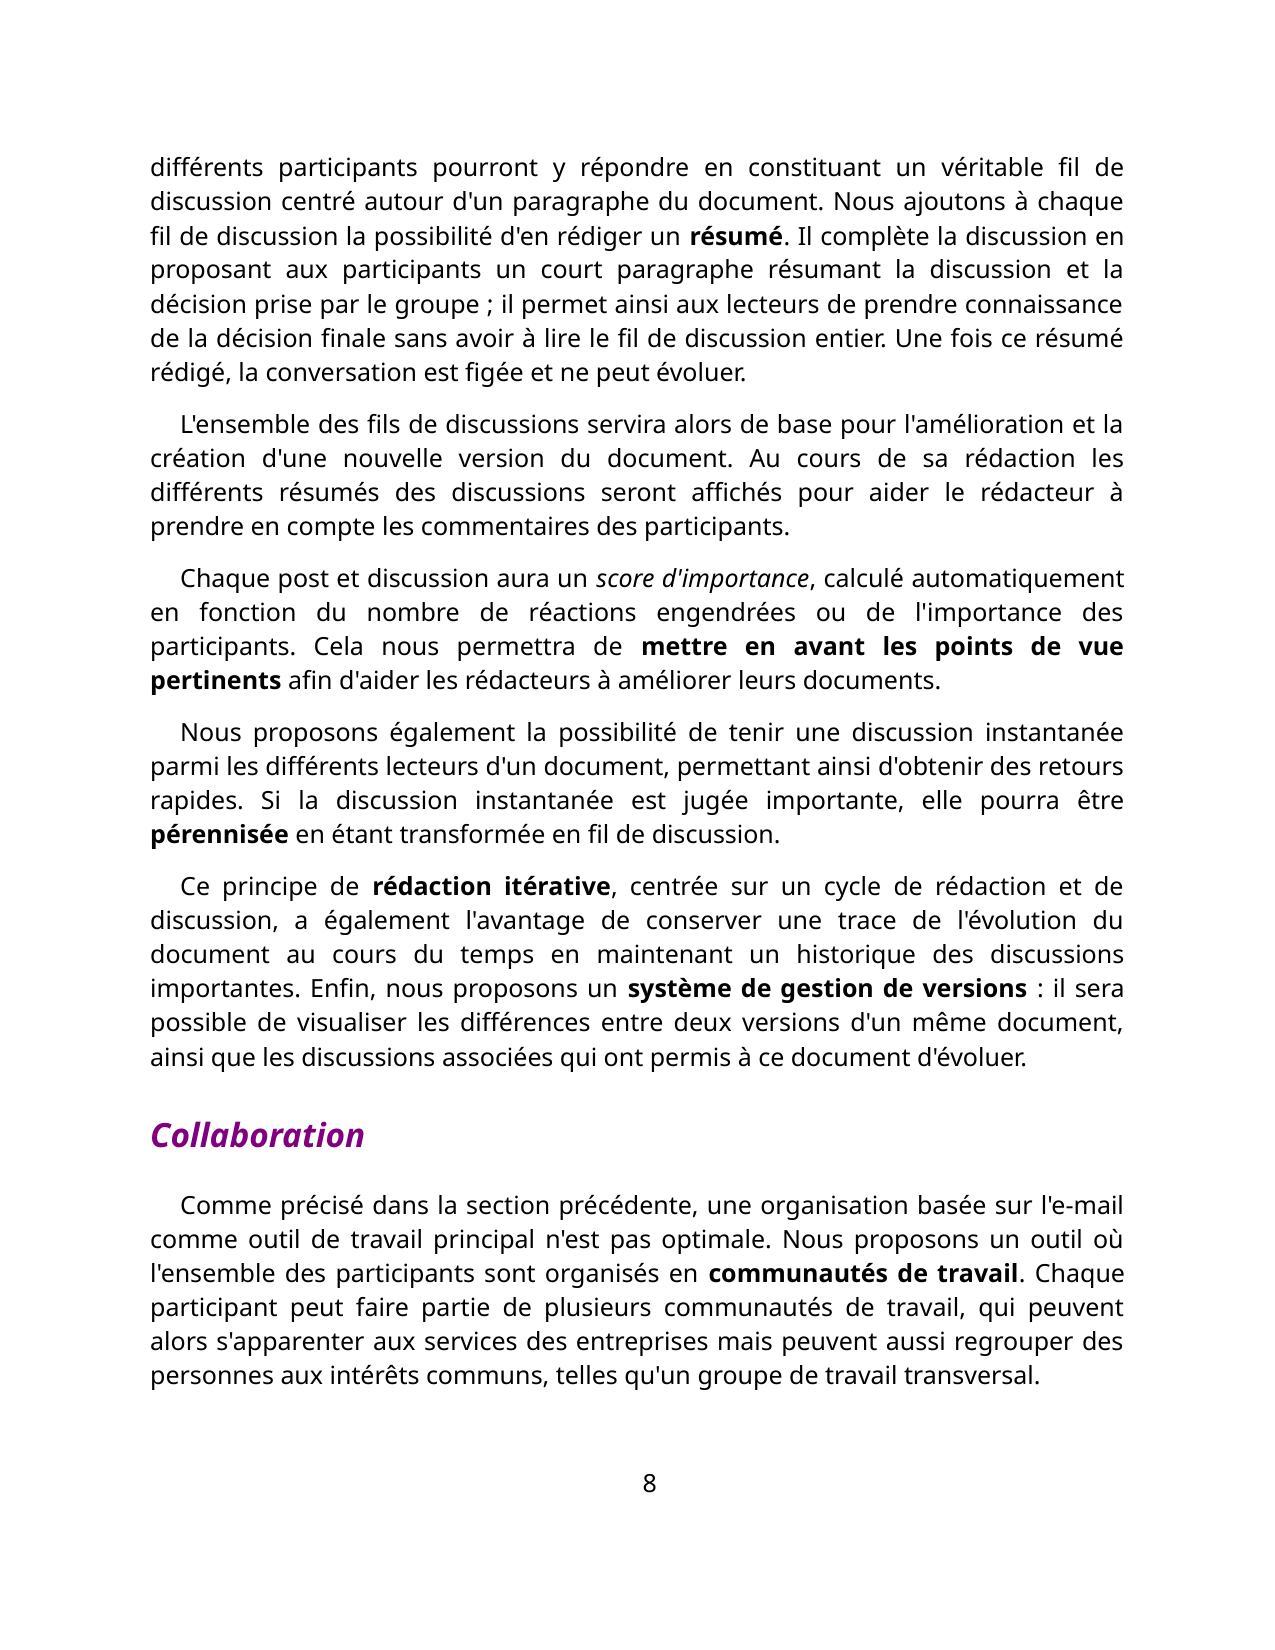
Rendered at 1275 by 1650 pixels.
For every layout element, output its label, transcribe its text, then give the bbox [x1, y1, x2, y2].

text Nous proposons également la possibilité de tenir une discussion instantanée parmi les différents lecteurs d'un document, permettant ainsi d'obtenir des retours rapides. Si la discussion instantanée est jugée importante, elle pourra être pérennisée en étant transformée en fil de discussion. [150, 715, 1125, 851]
text Chaque post et discussion aura un score d'importance, calculé automatiquement en fonction du nombre de réactions engendrées ou de l'importance des participants. Cela nous permettra de mettre en avant les points de vue pertinents afin d'aider les rédacteurs à améliorer leurs documents. [150, 561, 1125, 697]
text L'ensemble des fils de discussions servira alors de base pour l'amélioration et la création d'une nouvelle version du document. Au cours de sa rédaction les différents résumés des discussions seront affichés pour aider le rédacteur à prendre en compte les commentaires des participants. [150, 406, 1125, 543]
text Comme précisé dans la section précédente, une organisation basée sur l'e-mail comme outil de travail principal n'est pas optimale. Nous proposons un outil où l'ensemble des participants sont organisés en communautés de travail. Chaque participant peut faire partie de plusieurs communautés de travail, qui peuvent alors s'apparenter aux services des entreprises mais peuvent aussi regrouper des personnes aux intérêts communs, telles qu'un groupe de travail transversal. [150, 1188, 1125, 1392]
text Ce principe de rédaction itérative, centrée sur un cycle de rédaction et de discussion, a également l'avantage de conserver une trace de l'évolution du document au cours du temps en maintenant un historique des discussions importantes. Enfin, nous proposons un système de gestion de versions : il sera possible de visualiser les différences entre deux versions d'un même document, ainsi que les discussions associées qui ont permis à ce document d'évoluer. [150, 869, 1125, 1073]
text différents participants pourront y répondre en constituant un véritable fil de discussion centré autour d'un paragraphe du document. Nous ajoutons à chaque fil de discussion la possibilité d'en rédiger un résumé. Il complète la discussion en proposant aux participants un court paragraphe résumant la discussion et la décision prise par le groupe ; il permet ainsi aux lecteurs de prendre connaissance de la décision finale sans avoir à lire le fil de discussion entier. Une fois ce résumé rédigé, la conversation est figée et ne peut évoluer. [150, 150, 1125, 388]
subtitle Collaboration [150, 1112, 1125, 1158]
